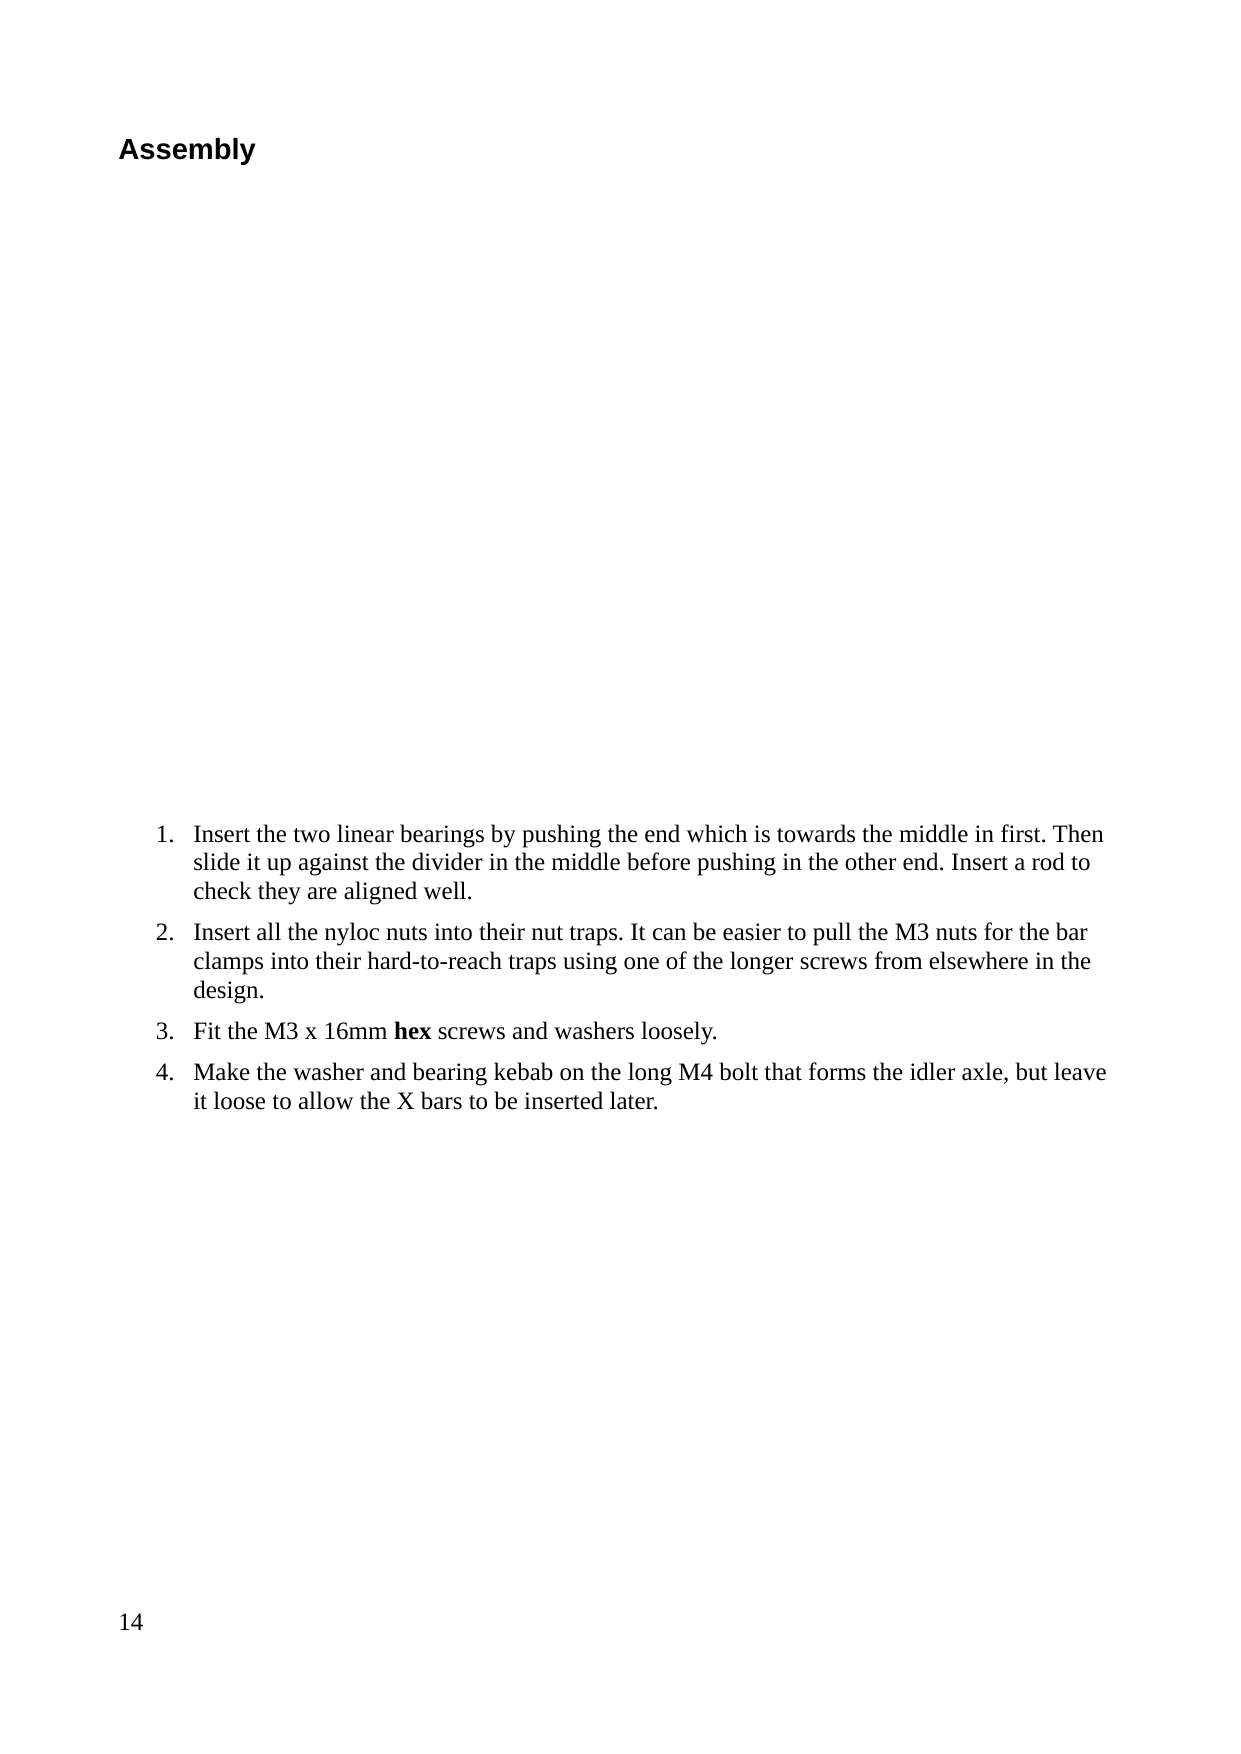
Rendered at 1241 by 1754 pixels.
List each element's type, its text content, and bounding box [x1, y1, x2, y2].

list Insert all the nyloc nuts into their nut traps. It can be easier to pull the M3 nuts for the bar clamps into their hard-to-reach traps using one of the longer screws from elsewhere in the design. [156, 917, 1122, 1004]
list Insert the two linear bearings by pushing the end which is towards the middle in first. Then slide it up against the divider in the middle before pushing in the other end. Insert a rod to check they are aligned well. [156, 819, 1122, 905]
list Make the washer and bearing kebab on the long M4 bolt that forms the idler axle, but leave it loose to allow the X bars to be inserted later. [156, 1057, 1122, 1115]
list Fit the M3 x 16mm hex screws and washers loosely. [156, 1016, 1122, 1045]
subtitle Assembly [118, 132, 1122, 165]
